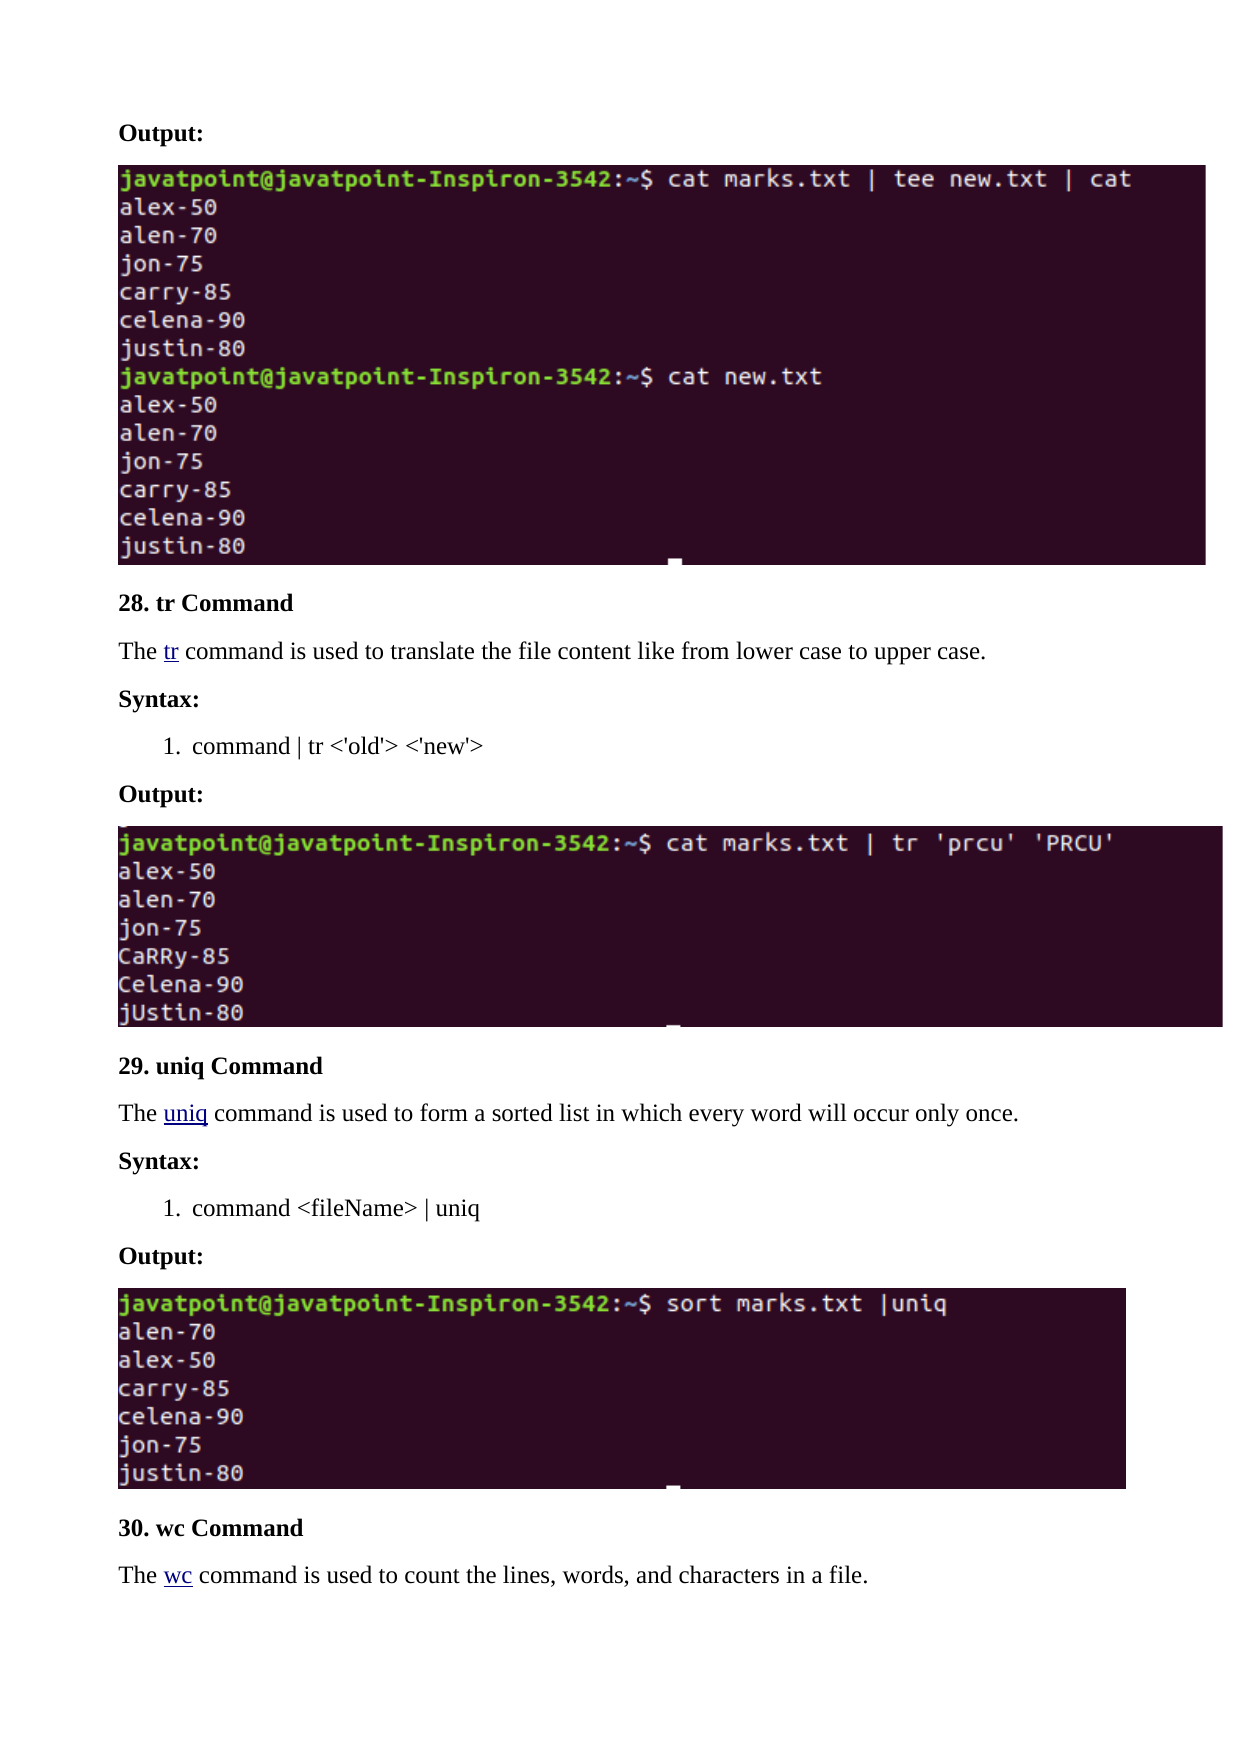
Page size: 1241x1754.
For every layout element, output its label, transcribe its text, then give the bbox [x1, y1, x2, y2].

list command <fileName> | uniq [162, 1193, 1122, 1222]
text Output: [118, 1241, 1122, 1270]
list command | tr <'old'> <'new'> [162, 731, 1122, 760]
picture [118, 165, 1206, 565]
text 30. wc Command [118, 1513, 1122, 1542]
text Output: [118, 779, 1122, 808]
text Output: [118, 118, 1122, 147]
text Syntax: [118, 684, 1122, 712]
text Syntax: [118, 1146, 1122, 1175]
text The wc command is used to count the lines, words, and characters in a file. [118, 1561, 1122, 1589]
text The tr command is used to translate the file content like from lower case to upper case. [118, 636, 1122, 665]
text 29. uniq Command [118, 1051, 1122, 1079]
picture [118, 826, 1223, 1027]
picture [118, 1288, 1126, 1489]
text The uniq command is used to form a sorted list in which every word will occur only once. [118, 1098, 1122, 1127]
text 28. tr Command [118, 588, 1122, 617]
